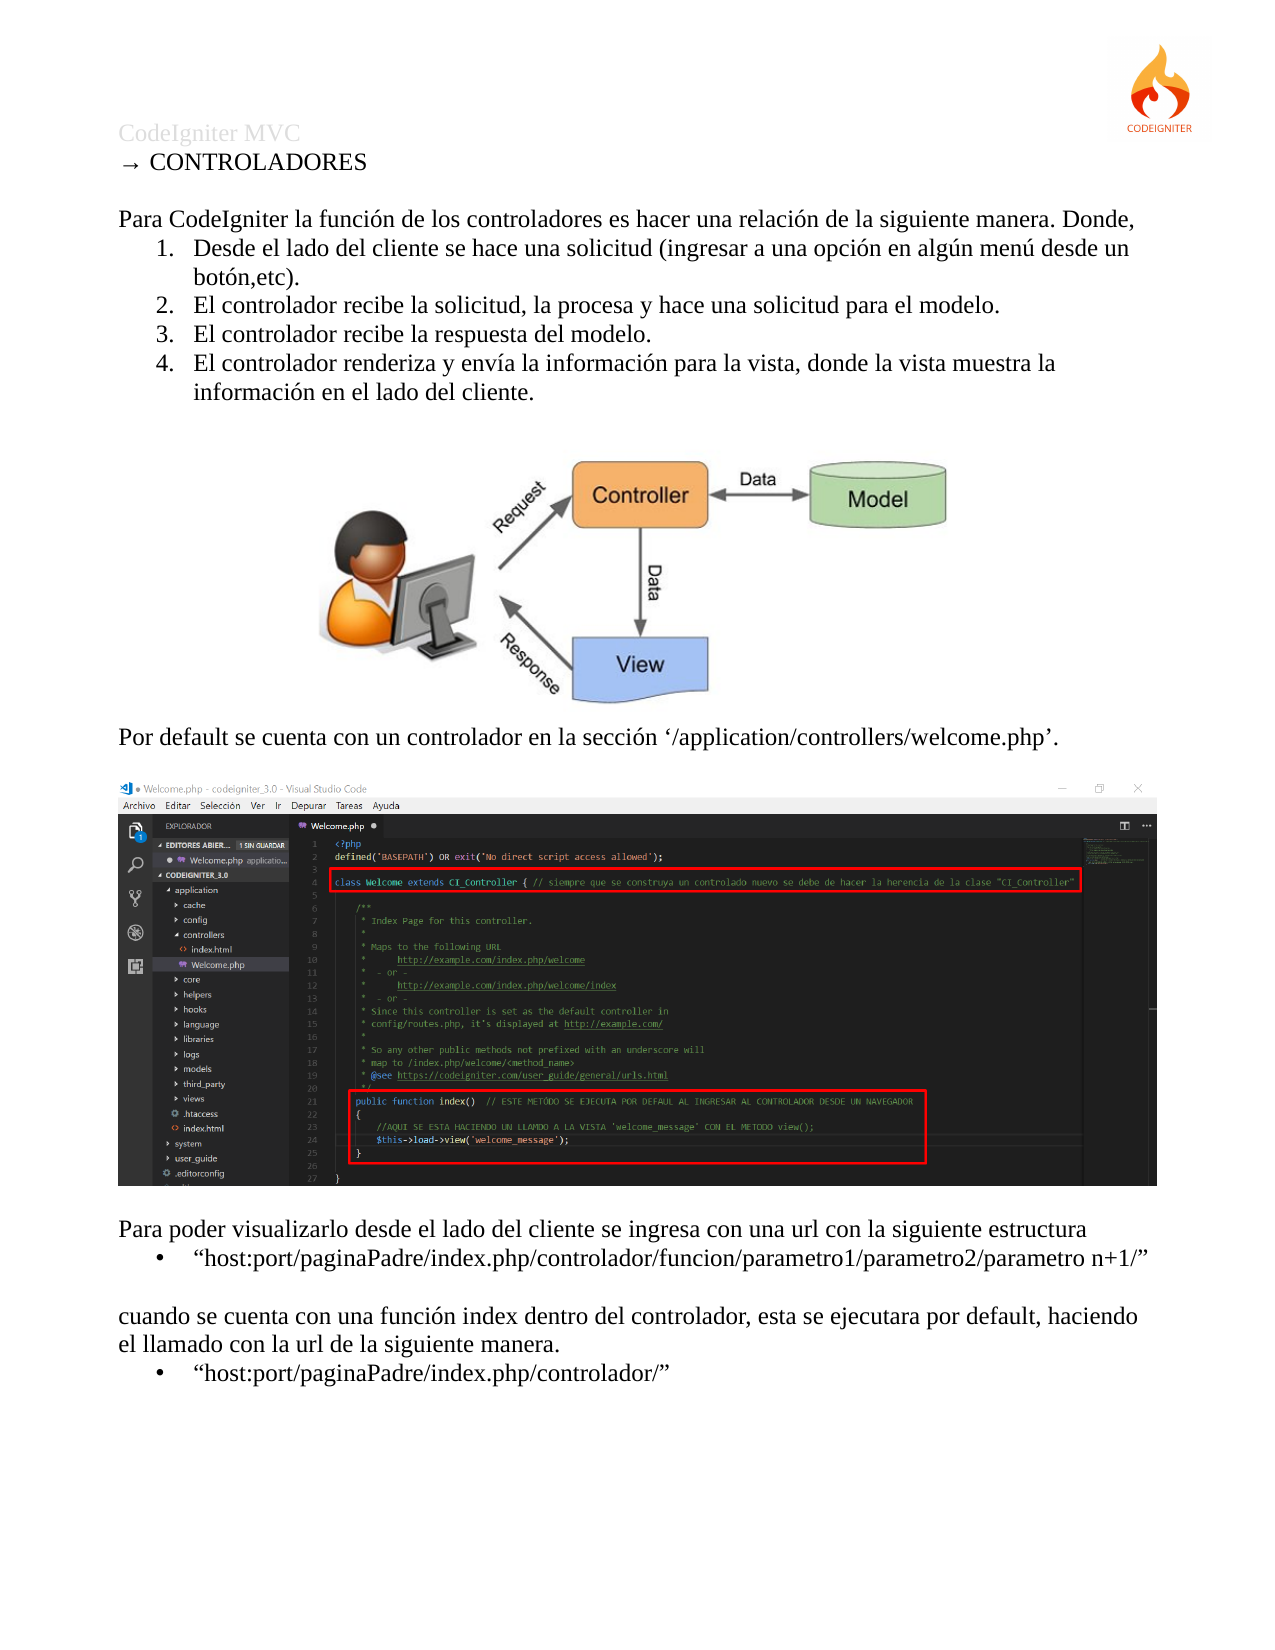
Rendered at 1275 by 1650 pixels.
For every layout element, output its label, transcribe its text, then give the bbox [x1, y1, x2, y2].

list Desde el lado del cliente se hace una solicitud (ingresar a una opción en algún menú desde un botón,etc). [156, 233, 1157, 291]
list El controlador recibe la solicitud, la procesa y hace una solicitud para el modelo. [156, 291, 1157, 319]
text → CONTROLADORES [118, 147, 1157, 176]
text cuando se cuenta con una función index dentro del controlador, esta se ejecutara por default, haciendo el llamado con la url de la siguiente manera. [118, 1301, 1157, 1358]
picture [304, 434, 971, 722]
text Para poder visualizarlo desde el lado del cliente se ingresa con una url con la siguiente estructura [118, 1214, 1157, 1243]
picture [1107, 36, 1213, 142]
list El controlador renderiza y envía la información para la vista, donde la vista muestra la información en el lado del cliente. [156, 348, 1157, 406]
list El controlador recibe la respuesta del modelo. [156, 319, 1157, 348]
text Por default se cuenta con un controlador en la sección ‘/application/controllers/welcome.php’. [118, 722, 1157, 751]
text Para CodeIgniter la función de los controladores es hacer una relación de la siguiente manera. Donde, [118, 204, 1157, 233]
picture [118, 779, 1157, 1186]
list “host:port/paginaPadre/index.php/controlador/” [156, 1358, 1157, 1387]
list “host:port/paginaPadre/index.php/controlador/funcion/parametro1/parametro2/parametro n+1/” [156, 1243, 1157, 1272]
